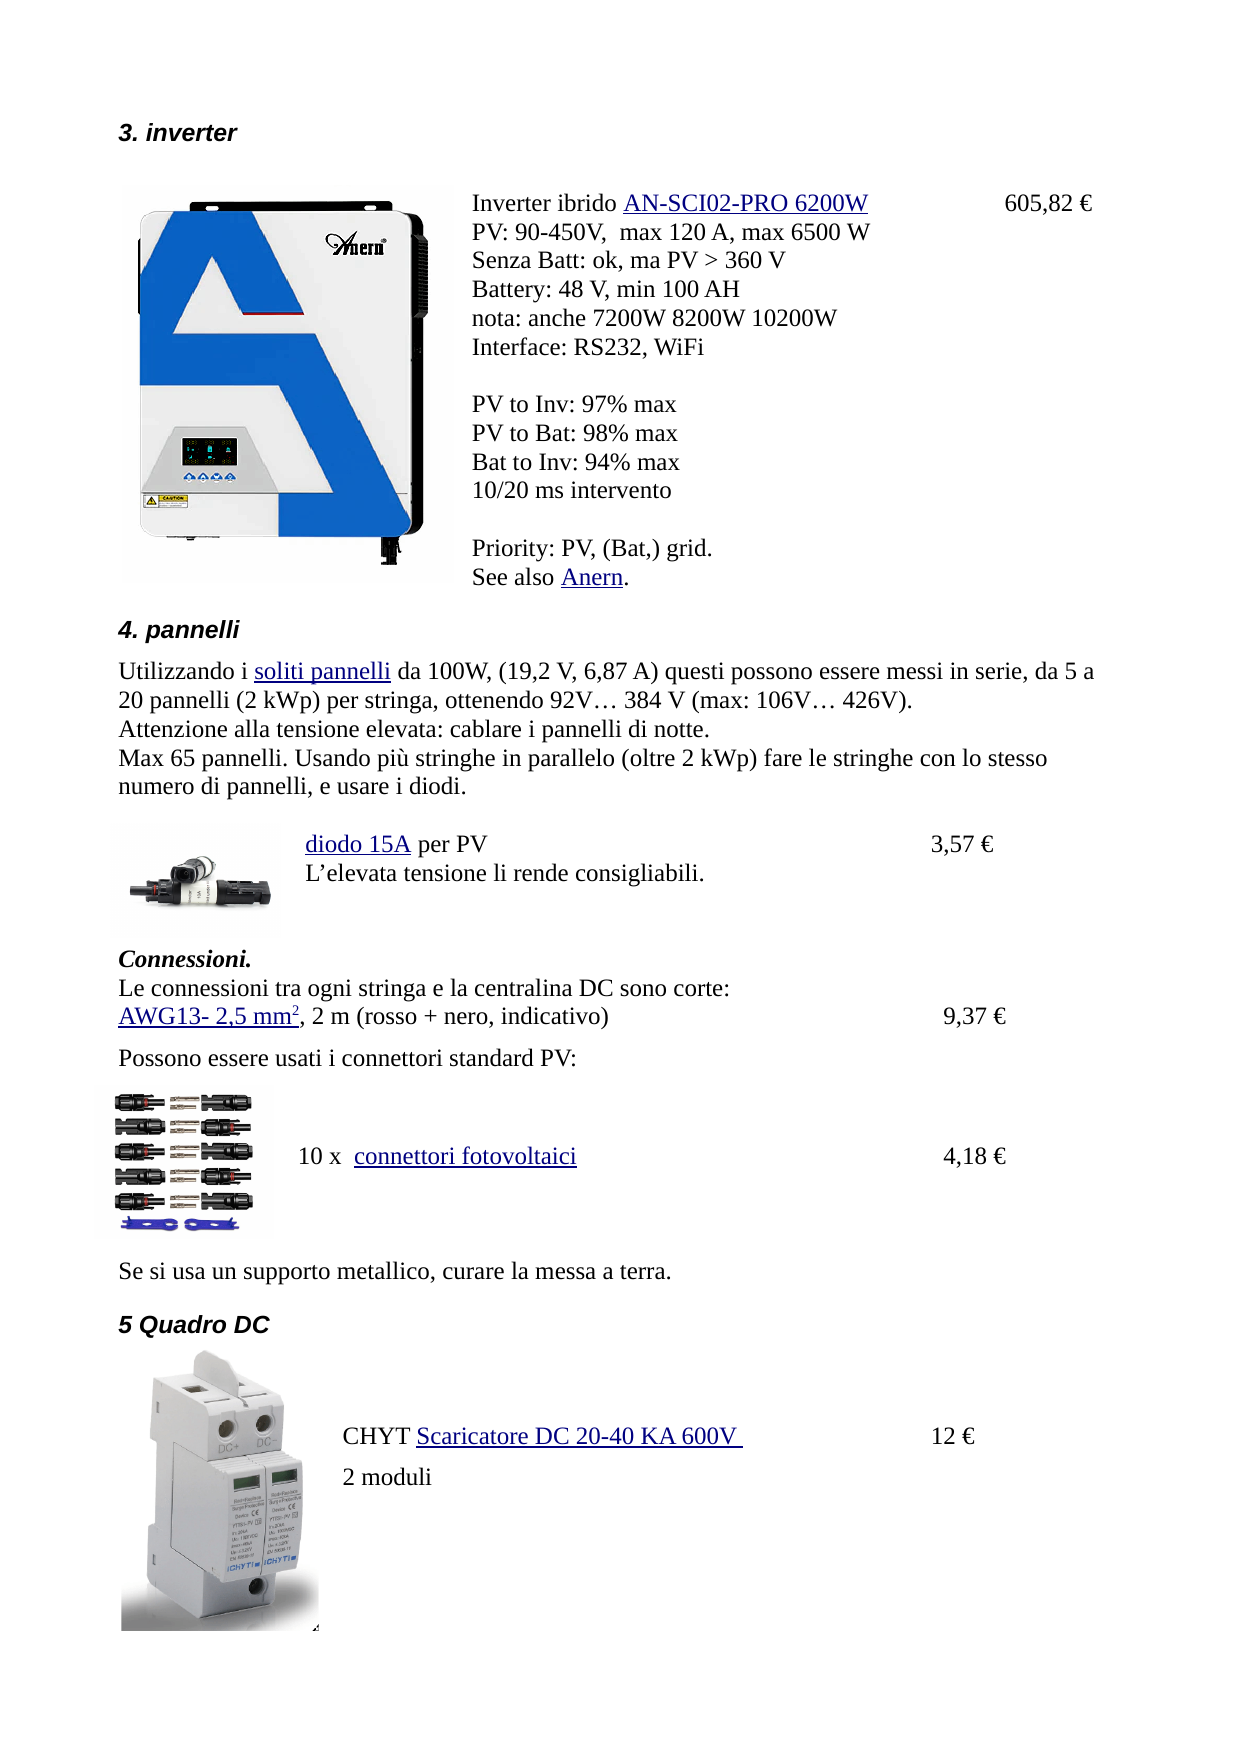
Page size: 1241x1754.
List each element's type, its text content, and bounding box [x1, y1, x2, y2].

picture [94, 1085, 274, 1239]
text Inverter ibrido AN-SCI02-PRO 6200W 605,82 € [454, 188, 1104, 217]
text 10/20 ms intervento [454, 475, 1104, 504]
picture [110, 823, 282, 938]
text CHYT Scaricatore DC 20-40 KA 600V 12 € [319, 1421, 1122, 1450]
text 2 moduli [319, 1462, 1122, 1491]
text PV: 90-450V, max 120 A, max 6500 W [454, 217, 1104, 245]
text L’elevata tensione li rende consigliabili. [282, 858, 1122, 886]
text Se si usa un supporto metallico, curare la messa a terra. [118, 1256, 1122, 1285]
text PV to Inv: 97% max [454, 389, 1104, 418]
text nota: anche 7200W 8200W 10200W [454, 303, 1104, 332]
text Max 65 pannelli. Usando più stringhe in parallelo (oltre 2 kWp) fare le stringhe con lo stesso numero di pannelli, e usare i diodi. [118, 743, 1104, 800]
text AWG13- 2,5 mm2, 2 m (rosso + nero, indicativo) 9,37 € [118, 1001, 1104, 1030]
text PV to Bat: 98% max [454, 418, 1104, 447]
text Bat to Inv: 94% max [454, 447, 1104, 475]
text Senza Batt: ok, ma PV > 360 V [454, 245, 1104, 274]
subtitle 5 Quadro DC [118, 1310, 1122, 1339]
text Interface: RS232, WiFi [454, 332, 1104, 360]
text diodo 15A per PV 3,57 € [282, 829, 1122, 858]
text Possono essere usati i connettori standard PV: [118, 1043, 1104, 1071]
picture [122, 185, 454, 583]
subtitle 4. pannelli [118, 615, 1122, 644]
subtitle 3. inverter [118, 118, 1122, 147]
text Priority: PV, (Bat,) grid. [454, 533, 1104, 562]
text Connessioni. [118, 944, 1104, 973]
text 10 x connettori fotovoltaici 4,18 € [274, 1141, 1122, 1170]
text Attenzione alla tensione elevata: cablare i pannelli di notte. [118, 714, 1104, 743]
text Battery: 48 V, min 100 AH [454, 274, 1104, 303]
picture [121, 1347, 319, 1631]
text Le connessioni tra ogni stringa e la centralina DC sono corte: [118, 973, 1104, 1001]
text See also Anern. [118, 562, 1104, 590]
text Utilizzando i soliti pannelli da 100W, (19,2 V, 6,87 A) questi possono essere messi in serie, da 5 a 20 pannelli (2 kWp) per stringa, ottenendo 92V… 384 V (max: 106V… 426V). [118, 656, 1104, 714]
